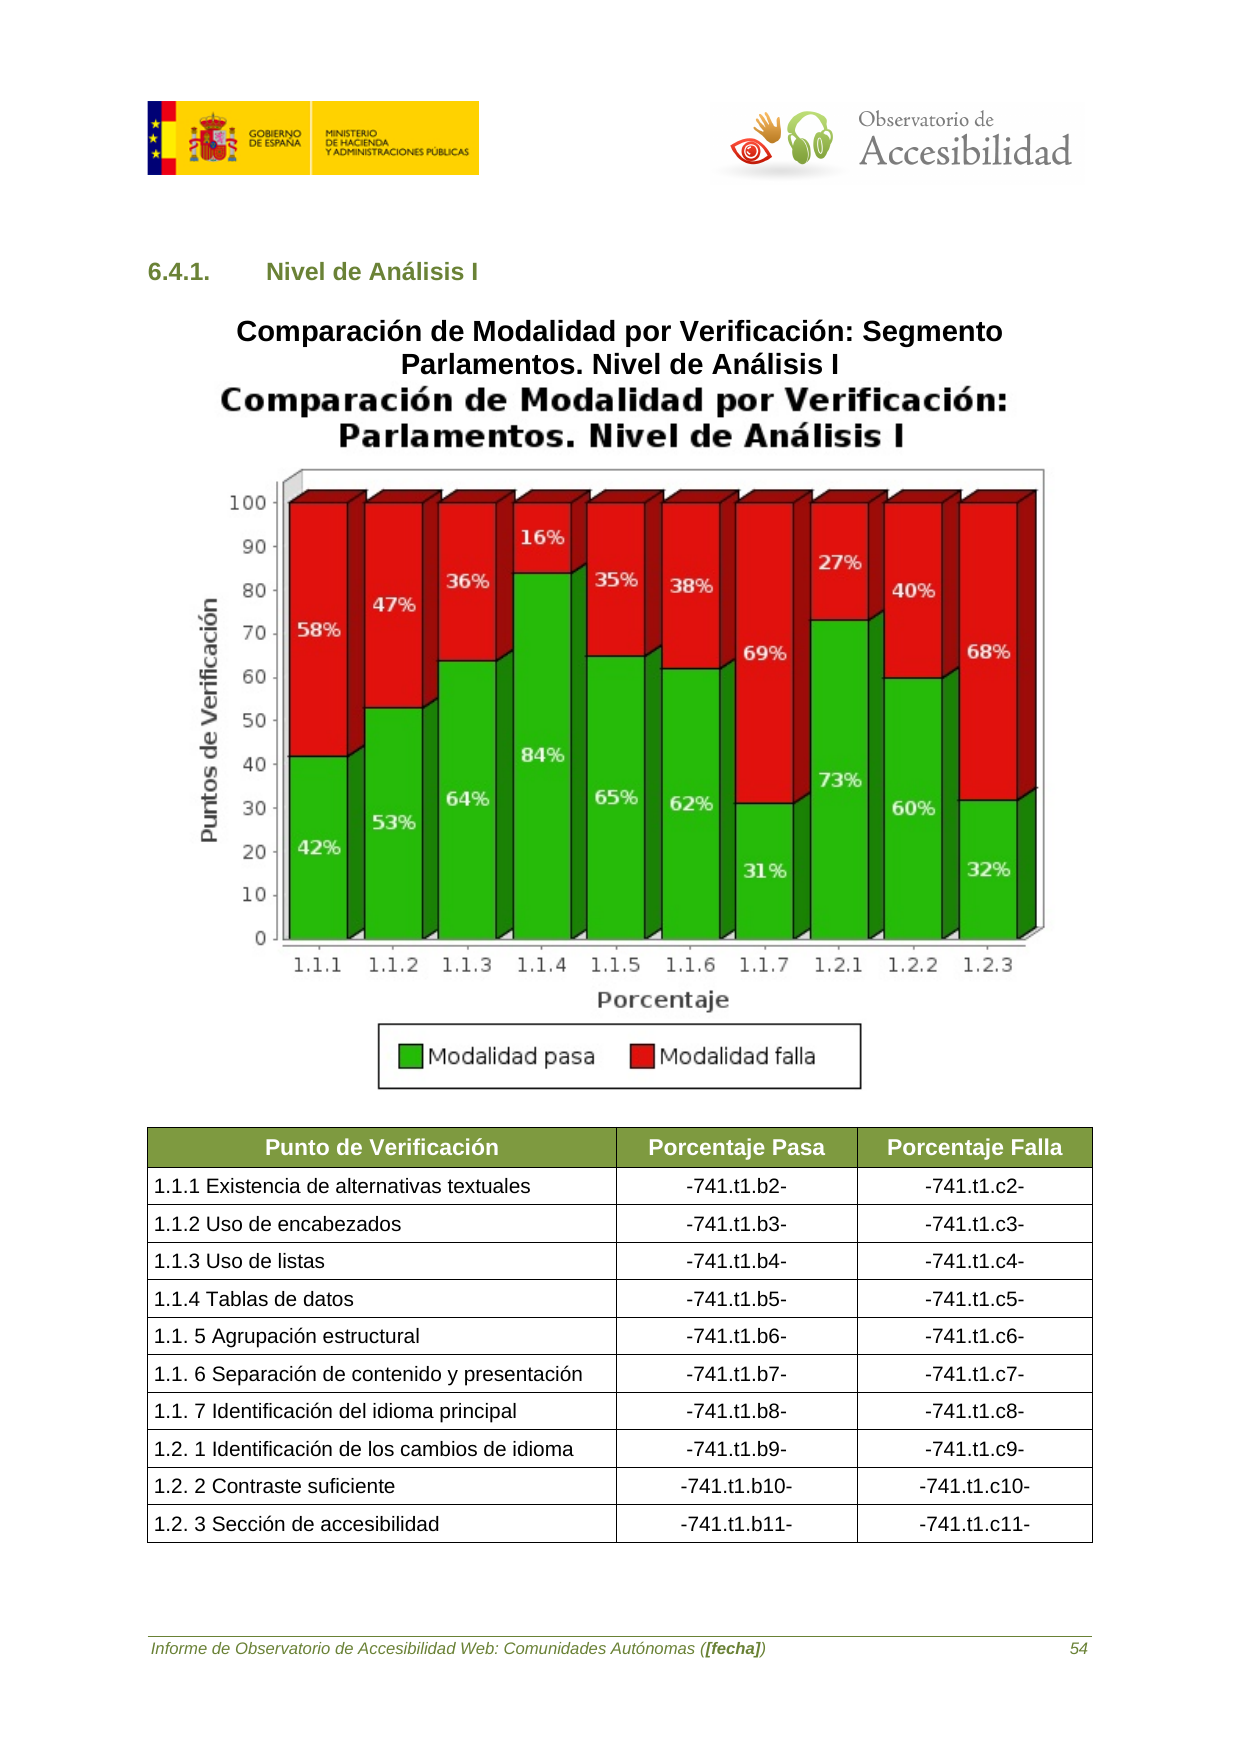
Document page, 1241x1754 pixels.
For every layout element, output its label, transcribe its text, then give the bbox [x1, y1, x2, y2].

table_cell -741.t1.c5- [858, 1280, 1092, 1317]
table_cell -741.t1.b9- [617, 1430, 857, 1467]
table_cell 1.1. 5 Agrupación estructural [148, 1318, 616, 1354]
table_cell 1.2. 2 Contraste suficiente [148, 1468, 616, 1504]
table_cell -741.t1.c3- [858, 1205, 1092, 1242]
table_cell -741.t1.c7- [858, 1355, 1092, 1392]
table_cell -741.t1.c4- [858, 1243, 1092, 1279]
table_cell -741.t1.b6- [617, 1318, 857, 1354]
table_cell 1.1. 7 Identificación del idioma principal [148, 1393, 616, 1429]
table_header Porcentaje Falla [858, 1128, 1092, 1167]
table_cell -741.t1.b4- [617, 1243, 857, 1279]
table_cell -741.t1.b5- [617, 1280, 857, 1317]
table_cell -741.t1.b11- [617, 1505, 857, 1542]
table_header Porcentaje Pasa [617, 1128, 857, 1167]
picture [147, 101, 479, 175]
table_cell -741.t1.b7- [617, 1355, 857, 1392]
table_cell -741.t1.b3- [617, 1205, 857, 1242]
table_cell 1.1.1 Existencia de alternativas textuales [148, 1168, 616, 1204]
table_cell -741.t1.c8- [858, 1393, 1092, 1429]
table_cell 1.1.3 Uso de listas [148, 1243, 616, 1279]
table_cell -741.t1.b10- [617, 1468, 857, 1504]
table_cell -741.t1.c9- [858, 1430, 1092, 1467]
table_cell -741.t1.c11- [858, 1505, 1092, 1542]
table_cell 1.2. 3 Sección de accesibilidad [148, 1505, 616, 1542]
table_cell 1.2. 1 Identificación de los cambios de idioma [148, 1430, 616, 1467]
subtitle Nivel de Análisis I [148, 257, 1092, 286]
table_cell -741.t1.b8- [617, 1393, 857, 1429]
table_header Punto de Verificación [148, 1128, 616, 1167]
picture [178, 380, 1062, 1091]
picture [710, 102, 1086, 185]
table_cell 1.1. 6 Separación de contenido y presentación [148, 1355, 616, 1392]
text Comparación de Modalidad por Verificación: Segmento Parlamentos. Nivel de Análisis I [148, 314, 1092, 381]
table_cell 1.1.2 Uso de encabezados [148, 1205, 616, 1242]
table_cell -741.t1.b2- [617, 1168, 857, 1204]
table_cell -741.t1.c10- [858, 1468, 1092, 1504]
table_cell -741.t1.c6- [858, 1318, 1092, 1354]
table_cell 1.1.4 Tablas de datos [148, 1280, 616, 1317]
table_cell -741.t1.c2- [858, 1168, 1092, 1204]
